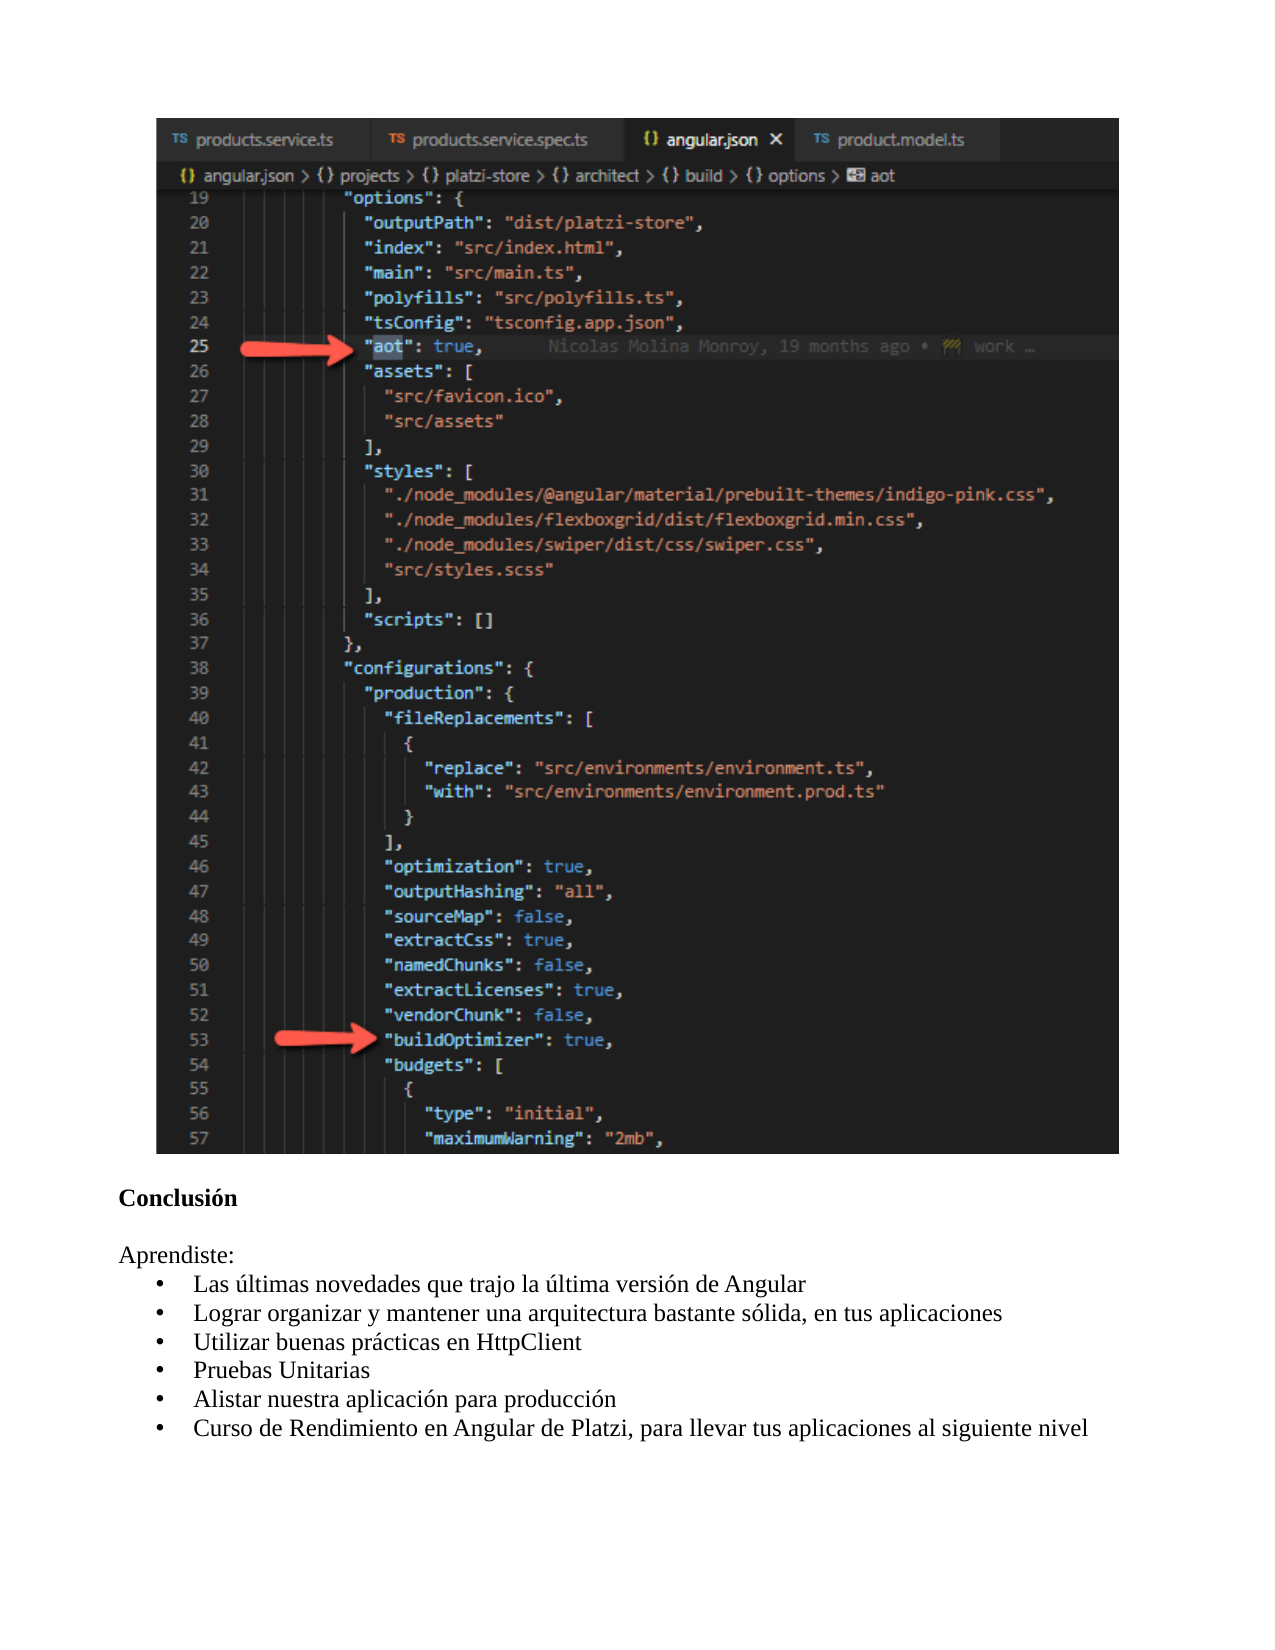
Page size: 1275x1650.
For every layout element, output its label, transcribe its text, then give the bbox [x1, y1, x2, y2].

list Utilizar buenas prácticas en HttpClient [156, 1327, 1157, 1355]
text Aprendiste: [118, 1240, 1157, 1269]
text Conclusión [118, 1183, 1157, 1212]
list Alistar nuestra aplicación para producción [156, 1384, 1157, 1413]
list Curso de Rendimiento en Angular de Platzi, para llevar tus aplicaciones al siguiente nivel [156, 1413, 1157, 1442]
list Las últimas novedades que trajo la última versión de Angular [156, 1269, 1157, 1298]
list Lograr organizar y mantener una arquitectura bastante sólida, en tus aplicaciones [156, 1298, 1157, 1327]
list Pruebas Unitarias [156, 1355, 1157, 1384]
